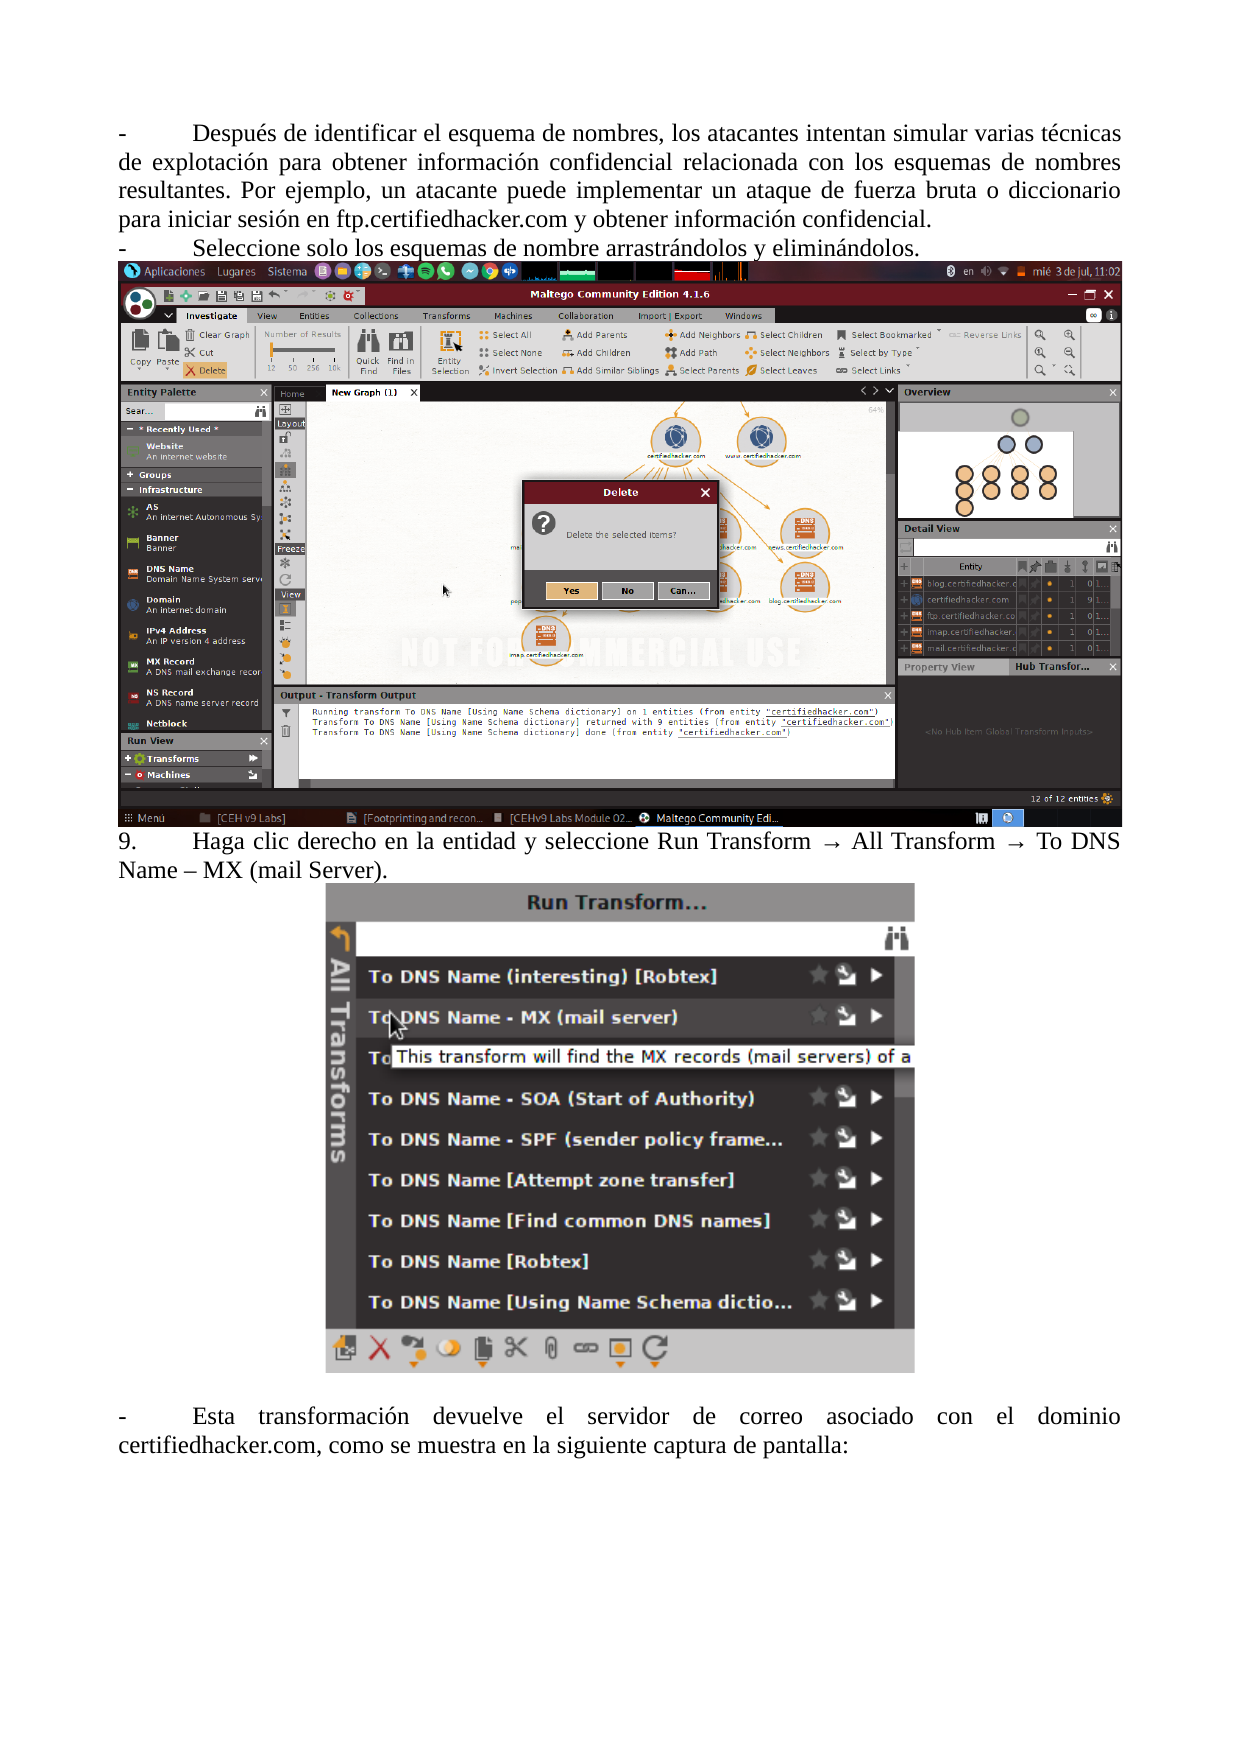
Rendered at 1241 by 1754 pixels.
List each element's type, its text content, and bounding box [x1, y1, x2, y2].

text - Después de identificar el esquema de nombres, los atacantes intentan simular varias técnicas de explotación para obtener información confidencial relacionada con los esquemas de nombres resultantes. Por ejemplo, un atacante puede implementar un ataque de fuerza bruta o diccionario para iniciar sesión en ftp.certifiedhacker.com y obtener información confidencial. [118, 118, 1122, 233]
text 9. Haga clic derecho en la entidad y seleccione Run Transform → All Transform → To DNS Name – MX (mail Server). [118, 827, 1122, 884]
picture [118, 261, 1123, 827]
picture [325, 883, 915, 1373]
text - Esta transformación devuelve el servidor de correo asociado con el dominio certifiedhacker.com, como se muestra en la siguiente captura de pantalla: [118, 1401, 1122, 1459]
text - Seleccione solo los esquemas de nombre arrastrándolos y eliminándolos. [118, 233, 1122, 261]
